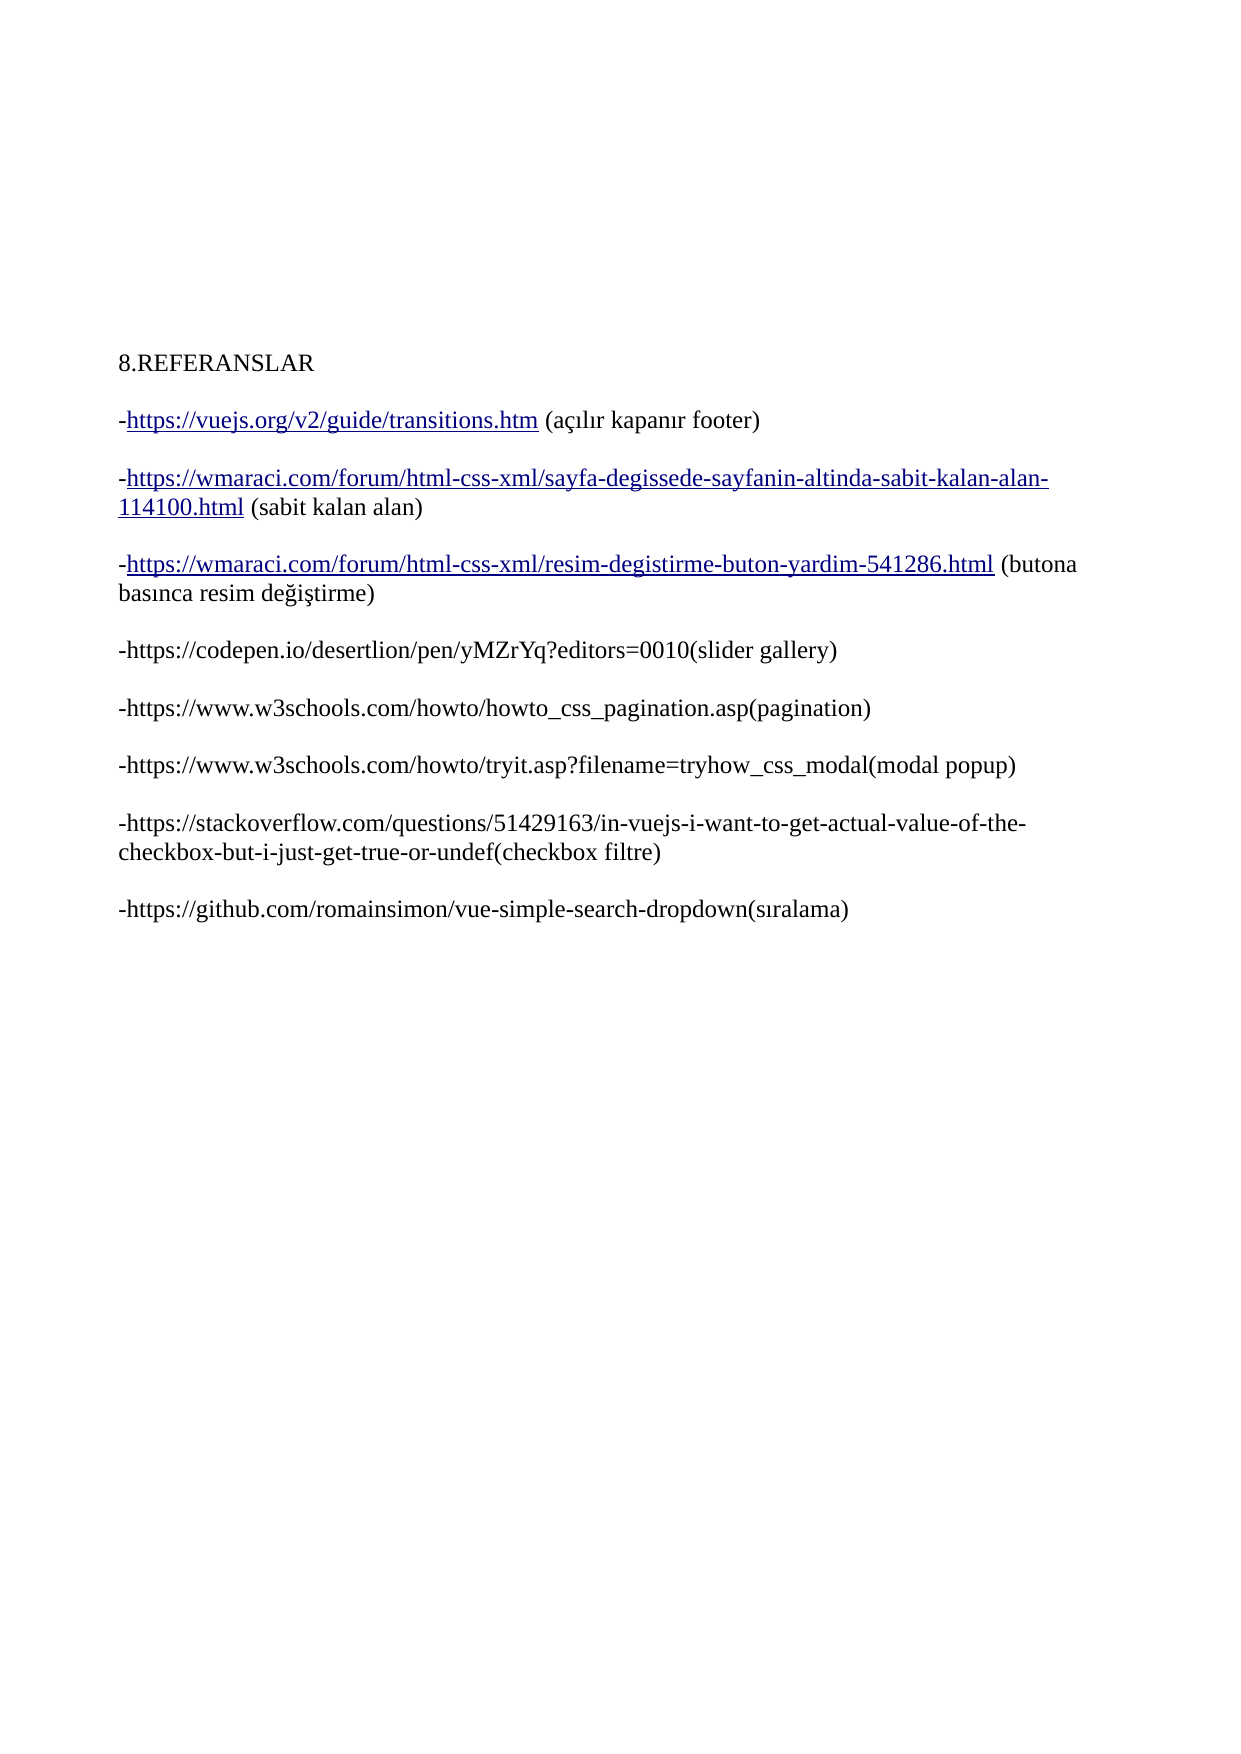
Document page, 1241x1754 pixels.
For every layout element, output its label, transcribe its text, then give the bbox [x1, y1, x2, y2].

text 8.REFERANSLAR [118, 348, 1122, 377]
text -https://stackoverflow.com/questions/51429163/in-vuejs-i-want-to-get-actual-value-of-the-checkbox-but-i-just-get-true-or-undef(checkbox filtre) [118, 808, 1122, 866]
text -https://www.w3schools.com/howto/tryit.asp?filename=tryhow_css_modal(modal popup) [118, 751, 1122, 779]
text -https://github.com/romainsimon/vue-simple-search-dropdown(sıralama) [118, 894, 1122, 923]
text -https://wmaraci.com/forum/html-css-xml/sayfa-degissede-sayfanin-altinda-sabit-kalan-alan-114100.html (sabit kalan alan) [118, 463, 1122, 521]
text -https://vuejs.org/v2/guide/transitions.htm (açılır kapanır footer) [118, 406, 1122, 434]
text -https://codepen.io/desertlion/pen/yMZrYq?editors=0010(slider gallery) [118, 636, 1122, 664]
text -https://www.w3schools.com/howto/howto_css_pagination.asp(pagination) [118, 693, 1122, 722]
text -https://wmaraci.com/forum/html-css-xml/resim-degistirme-buton-yardim-541286.html (butona basınca resim değiştirme) [118, 549, 1122, 607]
